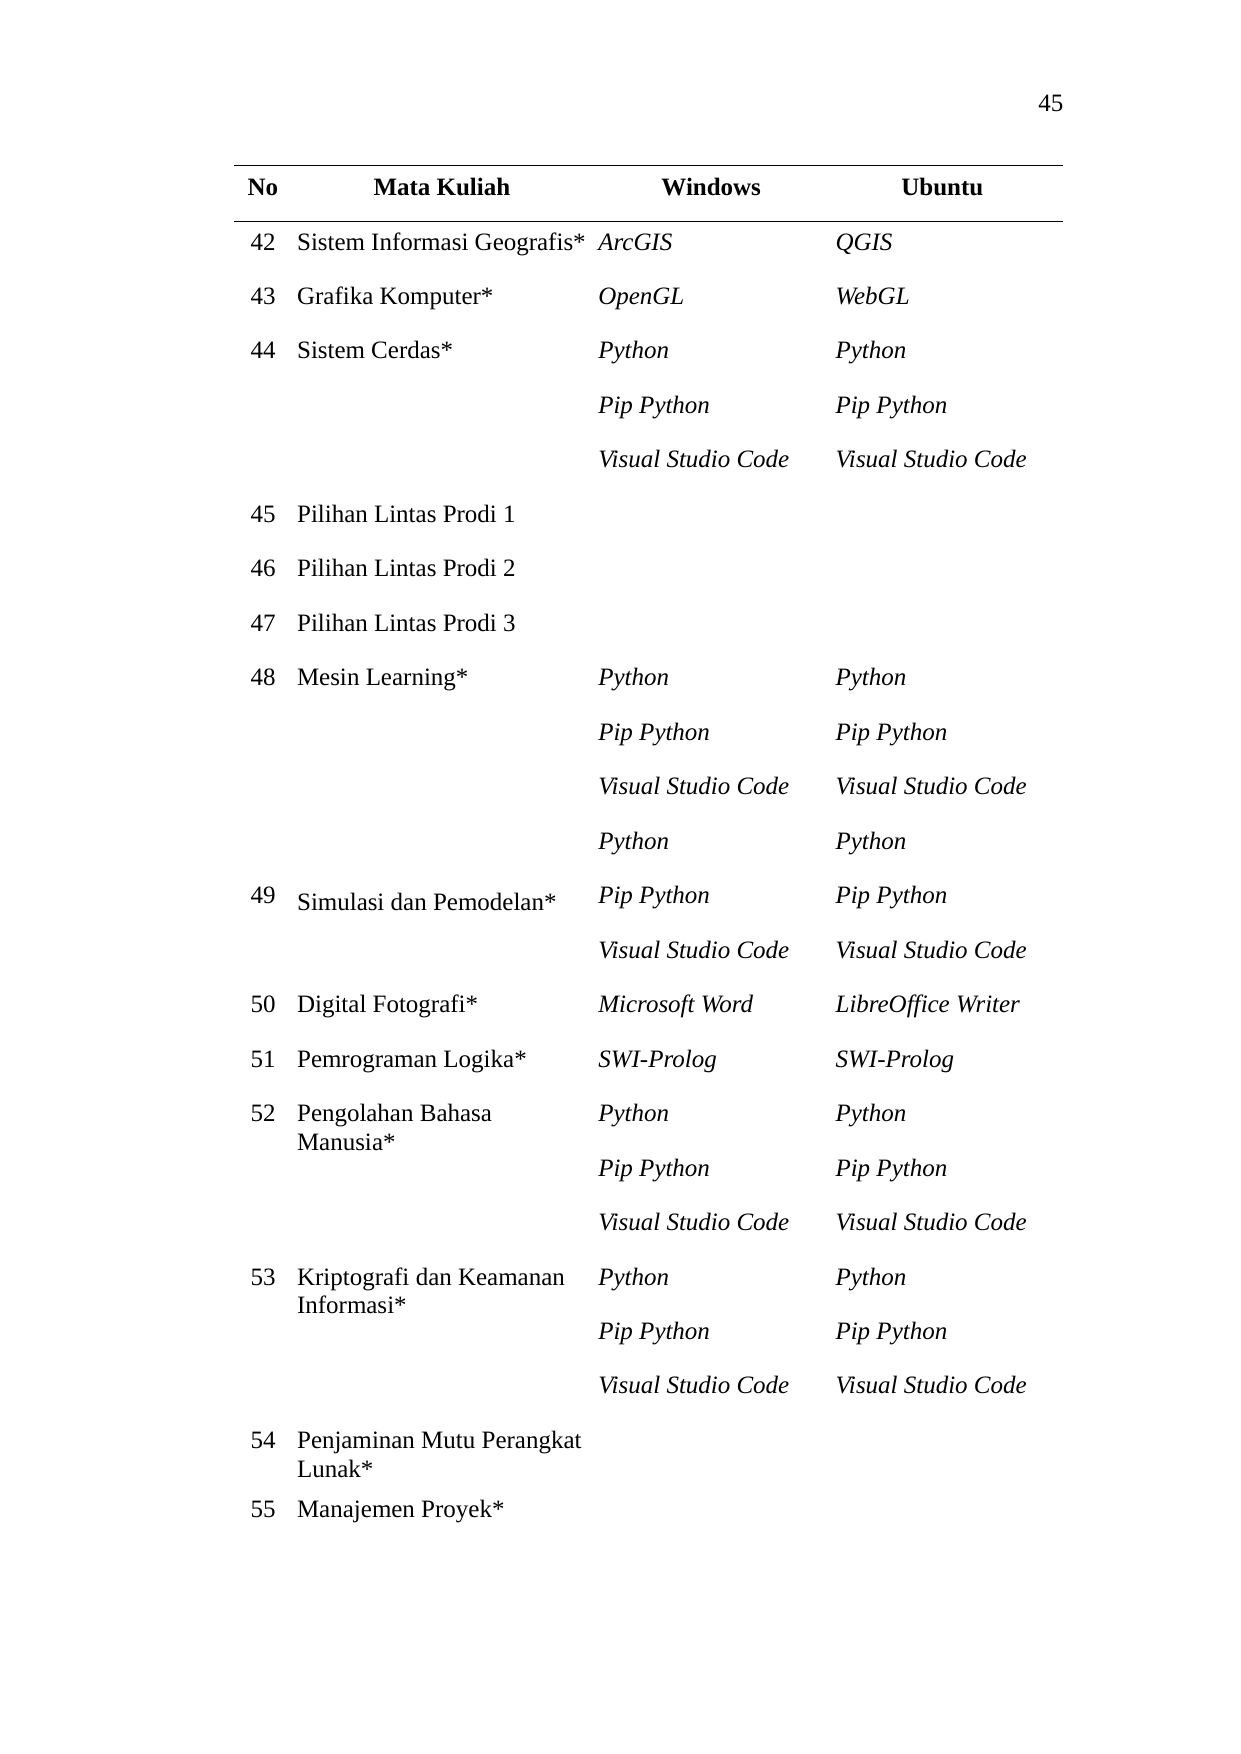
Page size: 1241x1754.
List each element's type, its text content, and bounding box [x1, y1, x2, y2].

table_cell Pip Python [830, 384, 1063, 439]
table_cell Python [830, 820, 1063, 874]
table_cell [592, 1419, 829, 1488]
table_cell QGIS [830, 222, 1063, 275]
table_cell SWI-Prolog [830, 1038, 1063, 1092]
table_cell Python [592, 1093, 829, 1147]
table_cell Penjaminan Mutu Perangkat Lunak* [291, 1419, 592, 1488]
table_cell OpenGL [592, 275, 829, 330]
table_cell Visual Studio Code [592, 1201, 829, 1256]
table_header No [234, 166, 291, 221]
table_cell Pengolahan Bahasa Manusia* [291, 1093, 592, 1256]
table_cell Visual Studio Code [592, 929, 829, 983]
table_cell Python [830, 330, 1063, 384]
table_cell [830, 493, 1063, 548]
table_cell Python [592, 657, 829, 711]
table_header Windows [592, 166, 829, 221]
table_cell Digital Fotografi* [291, 984, 592, 1038]
table_cell [830, 1419, 1063, 1488]
table_cell ArcGIS [592, 222, 829, 275]
table_cell Pip Python [592, 875, 829, 929]
table_header Mata Kuliah [291, 166, 592, 221]
table_cell Pip Python [830, 1147, 1063, 1201]
table_cell WebGL [830, 275, 1063, 330]
table_cell Sistem Informasi Geografis* [291, 222, 592, 275]
table_cell Python [830, 1256, 1063, 1310]
table_cell Visual Studio Code [830, 1365, 1063, 1419]
table_cell 44 [234, 330, 291, 493]
table_cell Pilihan Lintas Prodi 3 [291, 602, 592, 657]
table_cell Manajemen Proyek* [291, 1488, 592, 1543]
table_cell Pilihan Lintas Prodi 2 [291, 548, 592, 602]
table_cell 49 [234, 820, 291, 983]
table_cell Python [592, 820, 829, 874]
table_cell 46 [234, 548, 291, 602]
table_cell 45 [234, 493, 291, 548]
table_cell Microsoft Word [592, 984, 829, 1038]
table_cell Pip Python [830, 711, 1063, 766]
table_cell Mesin Learning* [291, 657, 592, 820]
table_cell Pip Python [830, 875, 1063, 929]
table_cell Pip Python [592, 1147, 829, 1201]
table_cell Visual Studio Code [592, 1365, 829, 1419]
table_cell Python [592, 330, 829, 384]
table_cell 48 [234, 657, 291, 820]
table_cell 47 [234, 602, 291, 657]
table_cell Simulasi dan Pemodelan* [291, 820, 592, 983]
table_cell Sistem Cerdas* [291, 330, 592, 493]
table_cell 51 [234, 1038, 291, 1092]
table_cell Pip Python [592, 711, 829, 766]
table_cell 42 [234, 222, 291, 275]
table_cell Pilihan Lintas Prodi 1 [291, 493, 592, 548]
table_cell Python [830, 657, 1063, 711]
table_cell Pemrograman Logika* [291, 1038, 592, 1092]
table_cell 54 [234, 1419, 291, 1488]
table_cell Visual Studio Code [592, 766, 829, 820]
table_cell 43 [234, 275, 291, 330]
table_cell Pip Python [592, 384, 829, 439]
table_cell [592, 548, 829, 602]
table_cell Visual Studio Code [830, 766, 1063, 820]
table_cell Visual Studio Code [592, 439, 829, 493]
table_cell Visual Studio Code [830, 1201, 1063, 1256]
table_cell SWI-Prolog [592, 1038, 829, 1092]
table_cell [592, 1488, 829, 1543]
table_cell [592, 602, 829, 657]
table_cell Kriptografi dan Keamanan Informasi* [291, 1256, 592, 1419]
table_cell 53 [234, 1256, 291, 1419]
table_cell [830, 602, 1063, 657]
table_cell [830, 1488, 1063, 1543]
table_cell LibreOffice Writer [830, 984, 1063, 1038]
table_cell Grafika Komputer* [291, 275, 592, 330]
table_cell Python [592, 1256, 829, 1310]
table_cell 50 [234, 984, 291, 1038]
table_cell Pip Python [592, 1310, 829, 1365]
table_header Ubuntu [830, 166, 1063, 221]
table_cell Python [830, 1093, 1063, 1147]
table_cell 52 [234, 1093, 291, 1256]
table_cell 55 [234, 1488, 291, 1543]
table_cell [830, 548, 1063, 602]
table_cell Pip Python [830, 1310, 1063, 1365]
table_cell Visual Studio Code [830, 439, 1063, 493]
table_cell Visual Studio Code [830, 929, 1063, 983]
table_cell [592, 493, 829, 548]
